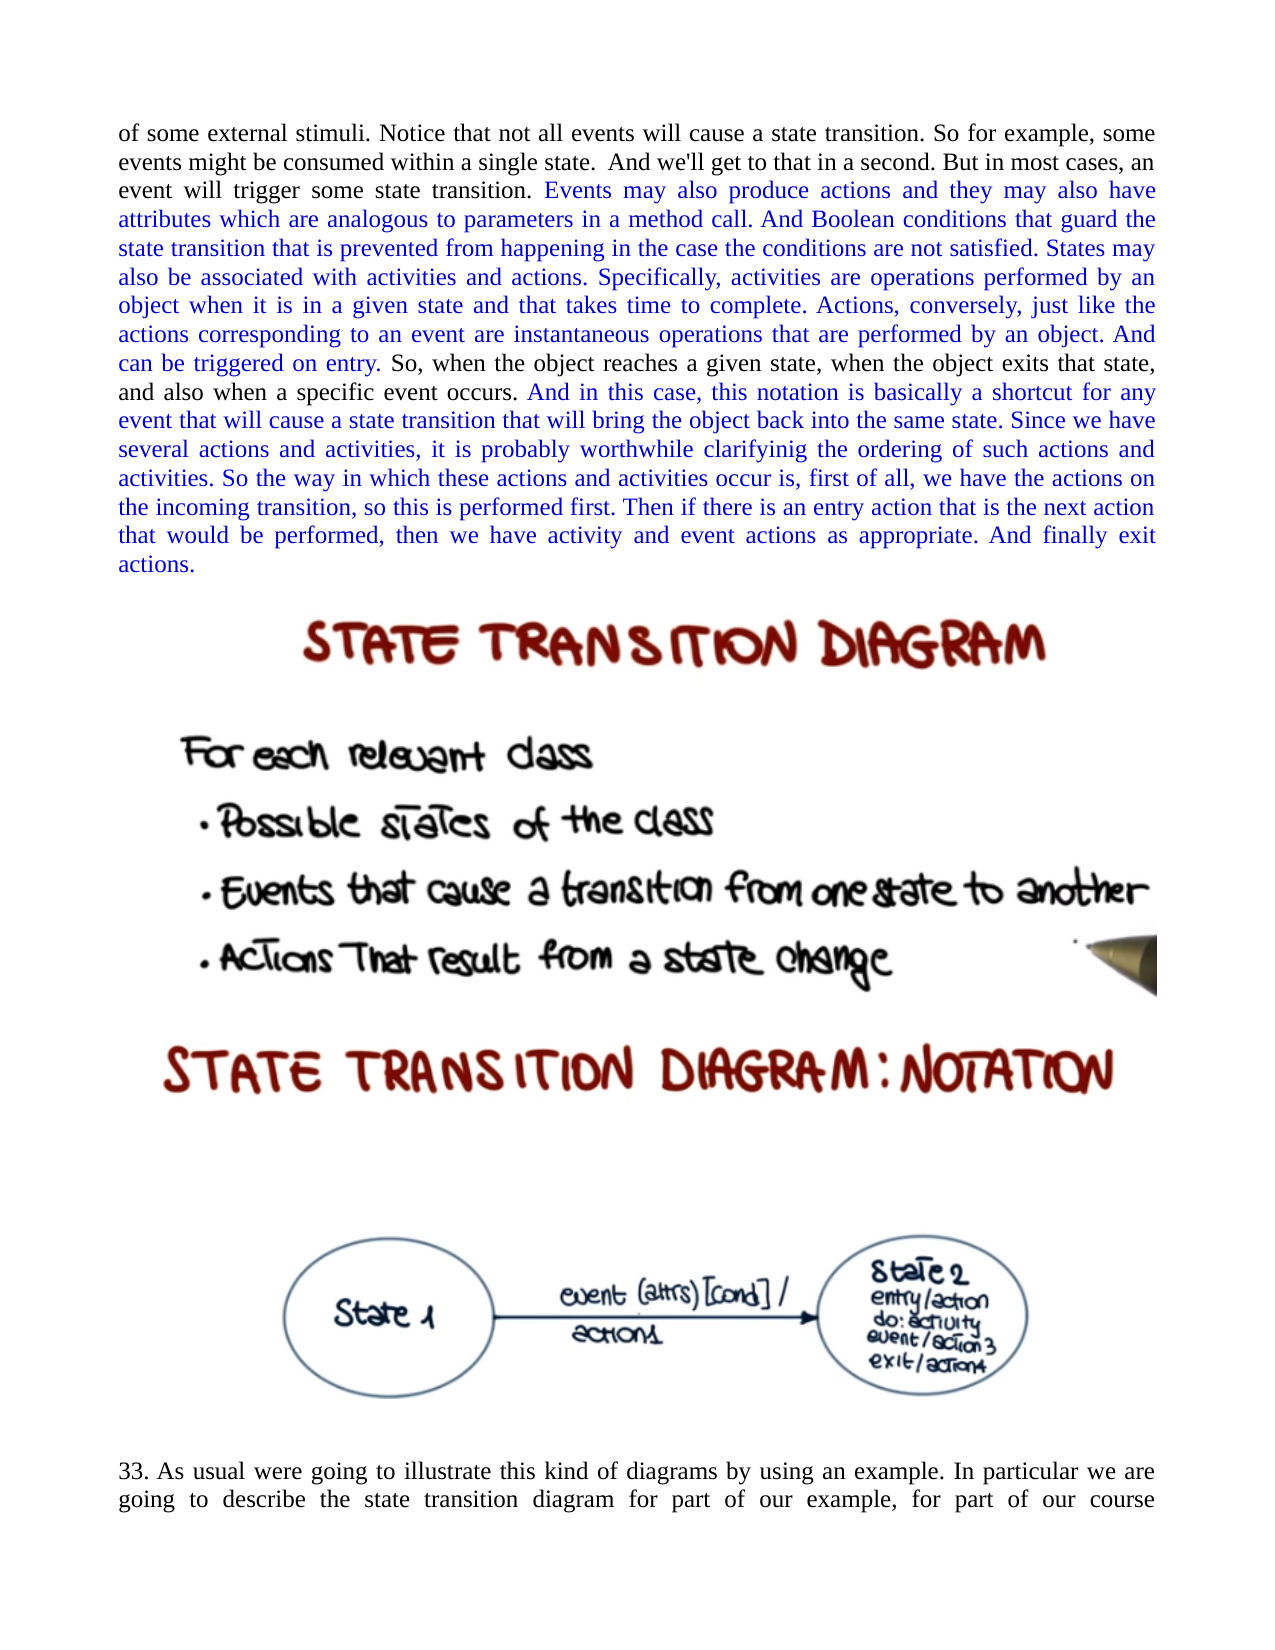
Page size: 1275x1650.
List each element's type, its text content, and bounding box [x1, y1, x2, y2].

text 33. As usual were going to illustrate this kind of diagrams by using an example. In particular we are going to describe the state transition diagram for part of our example, for part of our course [118, 1456, 1157, 1513]
picture [118, 1031, 1157, 1399]
text of some external stimuli. Notice that not all events will cause a state transition. So for example, some events might be consumed within a single state. And we'll get to that in a second. But in most cases, an event will trigger some state transition. Events may also produce actions and they may also have attributes which are analogous to parameters in a method call. And Boolean conditions that guard the state transition that is prevented from happening in the case the conditions are not satisfied. States may also be associated with activities and actions. Specifically, activities are operations performed by an object when it is in a given state and that takes time to complete. Actions, conversely, just like the actions corresponding to an event are instantaneous operations that are performed by an object. And can be triggered on entry. So, when the object reaches a given state, when the object exits that state, and also when a specific event occurs. And in this case, this notation is basically a shortcut for any event that will cause a state transition that will bring the object back into the same state. Since we have several actions and activities, it is probably worthwhile clarifyinig the ordering of such actions and activities. So the way in which these actions and activities occur is, first of all, we have the actions on the incoming transition, so this is performed first. Then if there is an entry action that is the next action that would be performed, then we have activity and event actions as appropriate. And finally exit actions. [118, 118, 1157, 578]
picture [118, 606, 1157, 1003]
